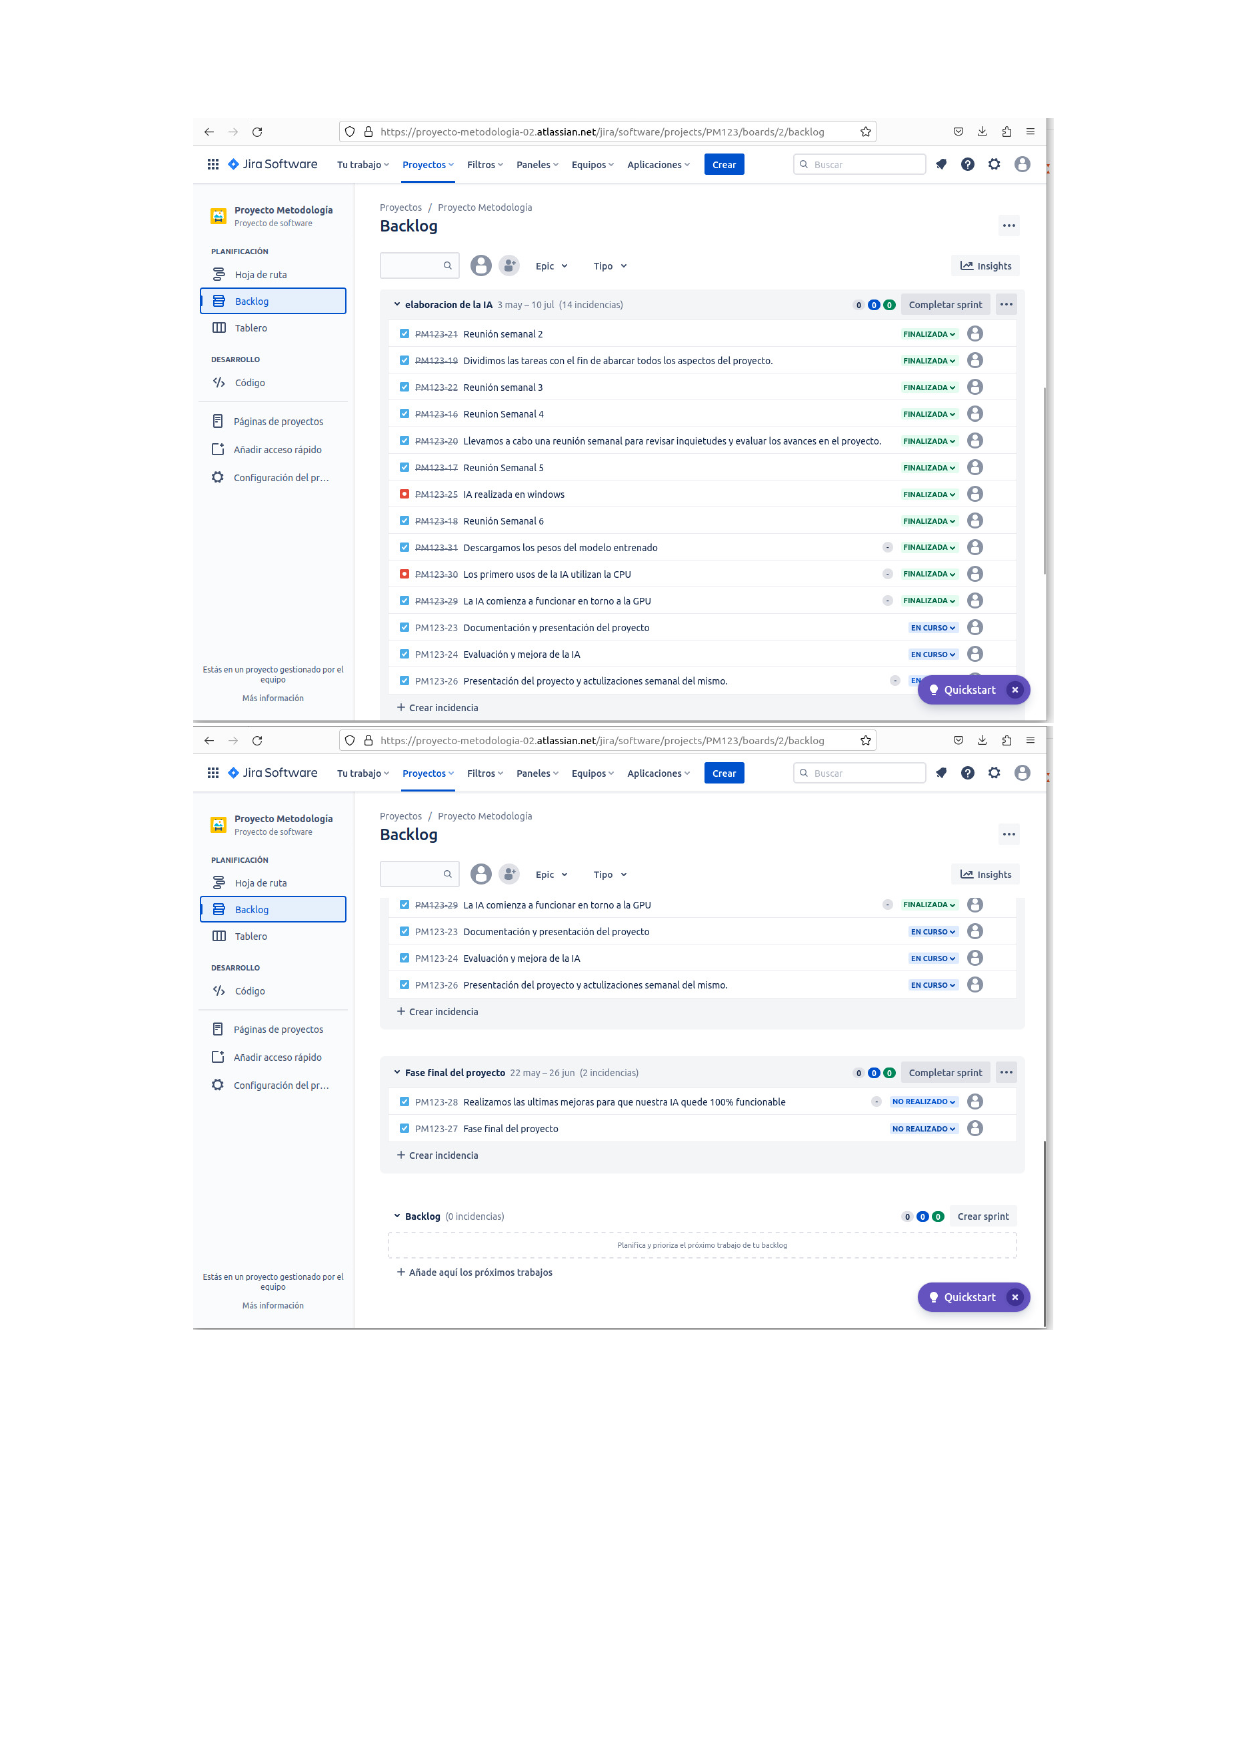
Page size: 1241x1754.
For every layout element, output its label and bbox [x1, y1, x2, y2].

picture [193, 726, 1054, 1330]
picture [193, 118, 1054, 723]
